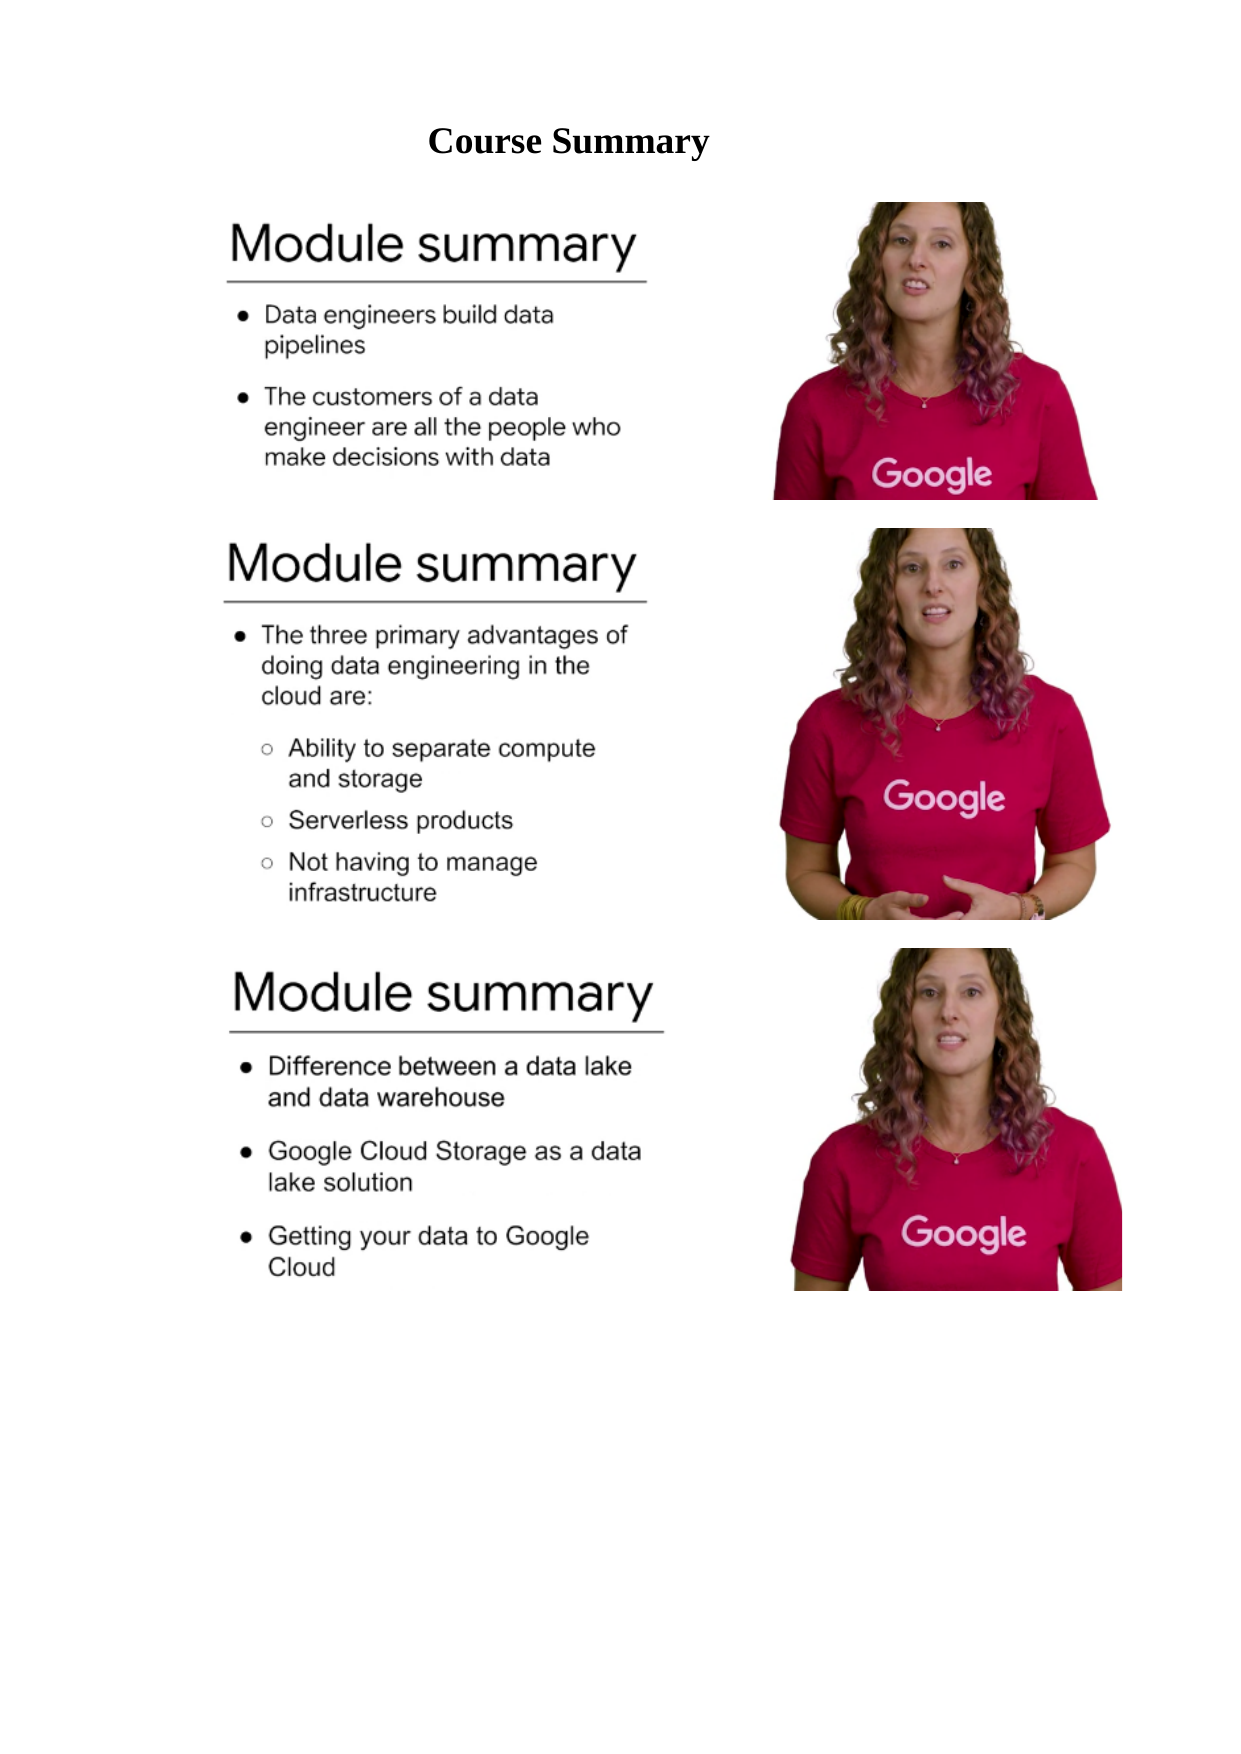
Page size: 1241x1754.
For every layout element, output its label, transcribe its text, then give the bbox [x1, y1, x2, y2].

picture [118, 528, 1123, 920]
picture [118, 202, 1123, 500]
picture [118, 948, 1123, 1291]
subtitle Course Summary [118, 118, 1122, 161]
